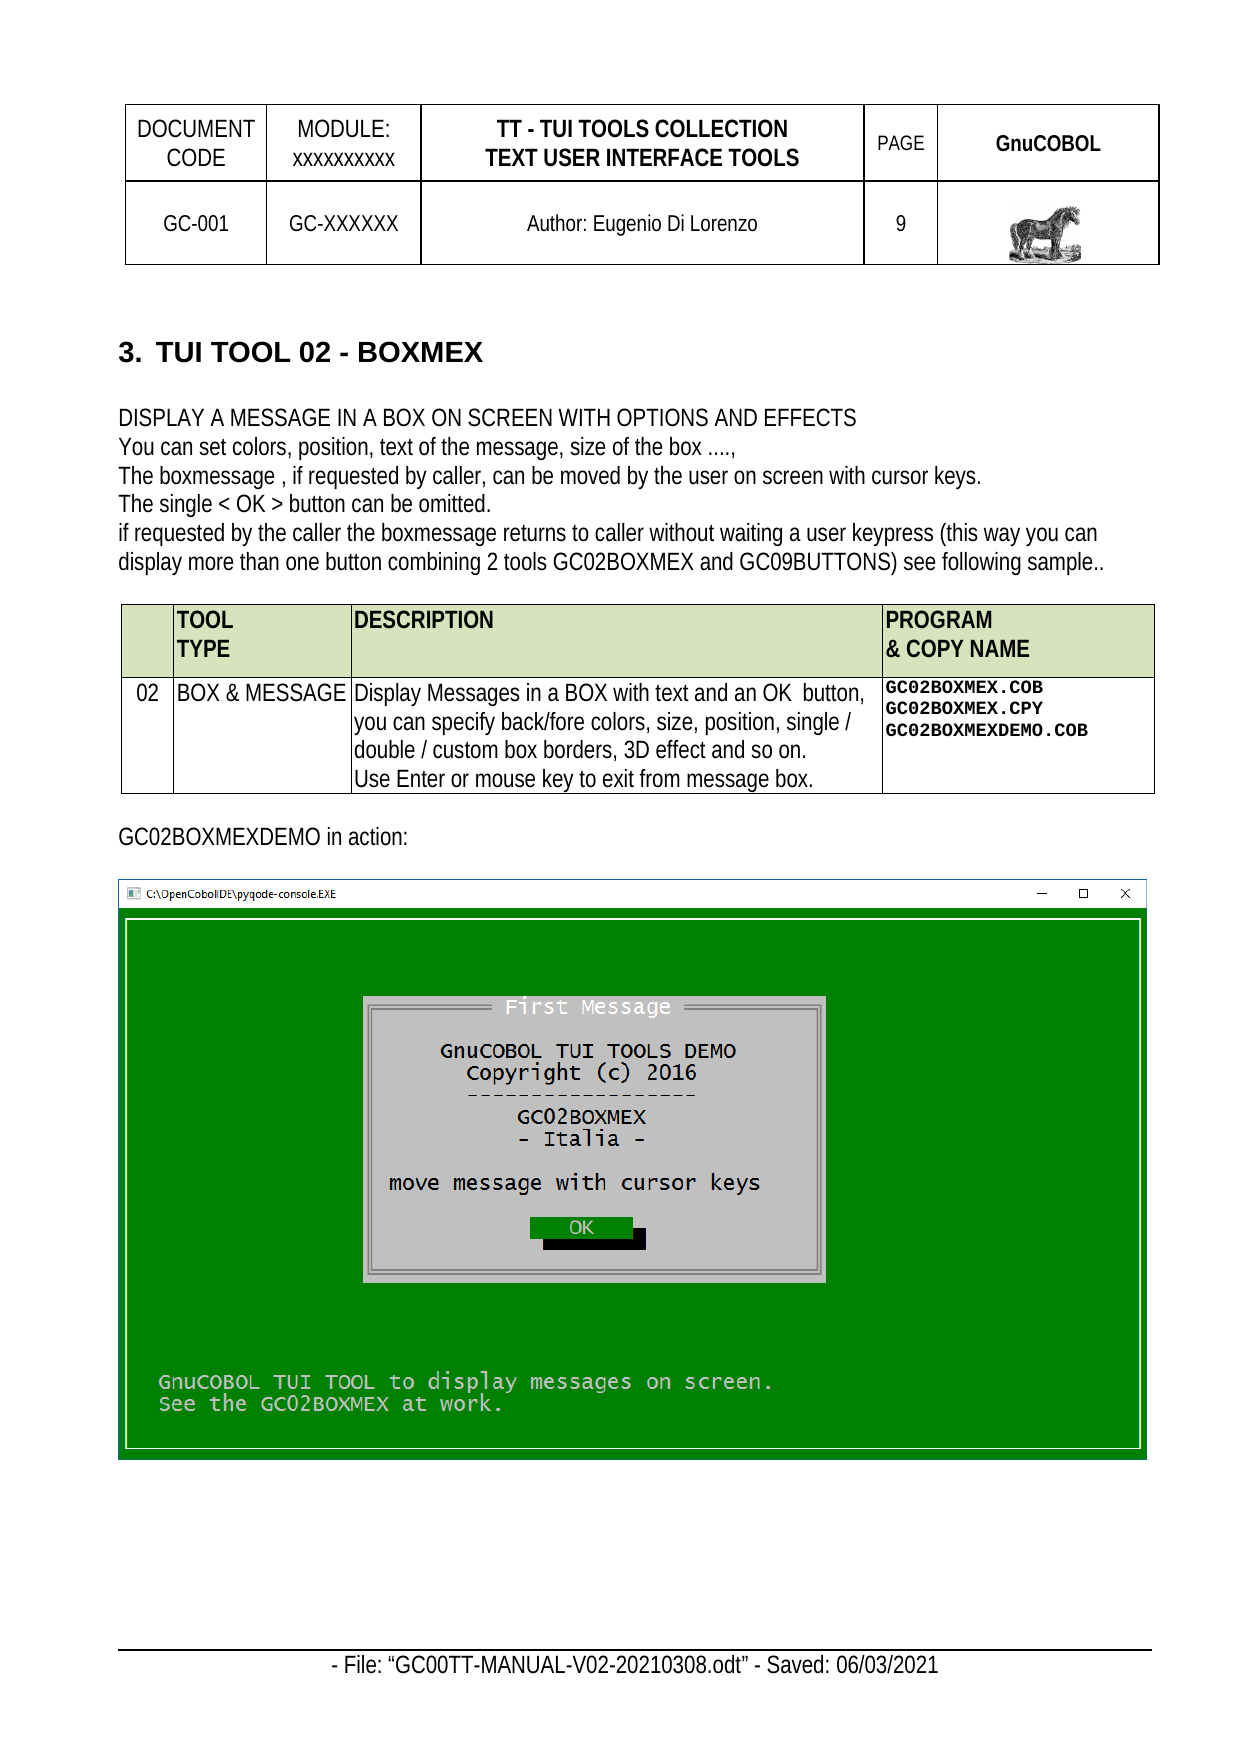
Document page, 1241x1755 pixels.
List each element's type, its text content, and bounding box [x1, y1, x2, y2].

table_header [122, 605, 173, 677]
subtitle TUI TOOL 02 - BOXMEX [118, 335, 1152, 368]
table_cell 02 [122, 678, 173, 792]
table_cell BOX & MESSAGE [174, 678, 351, 792]
text The boxmessage , if requested by caller, can be moved by the user on screen with cursor keys. The single < OK > button can be omitted. if requested by the caller the boxmessage returns to caller without waiting a user keypress (this way you can display more than one button combining 2 tools GC02BOXMEX and GC09BUTTONS) see following sample.. [118, 461, 1152, 604]
text GC02BOXMEXDEMO in action: [118, 822, 1152, 851]
table_cell Display Messages in a BOX with text and an OK button, you can specify back/fore colors, size, position, single / double / custom box borders, 3D effect and so on. Use Enter or mouse key to exit from message box. [352, 678, 882, 792]
table_cell GC02BOXMEX.COB GC02BOXMEX.CPY GC02BOXMEXDEMO.COB [883, 678, 1154, 792]
table_header TOOL TYPE [174, 605, 351, 677]
text DISPLAY A MESSAGE IN A BOX ON SCREEN WITH OPTIONS AND EFFECTS You can set colors, position, text of the message, size of the box ...., [118, 403, 1152, 461]
table_header PROGRAM & COPY NAME [883, 605, 1154, 677]
table_header DESCRIPTION [352, 605, 882, 677]
